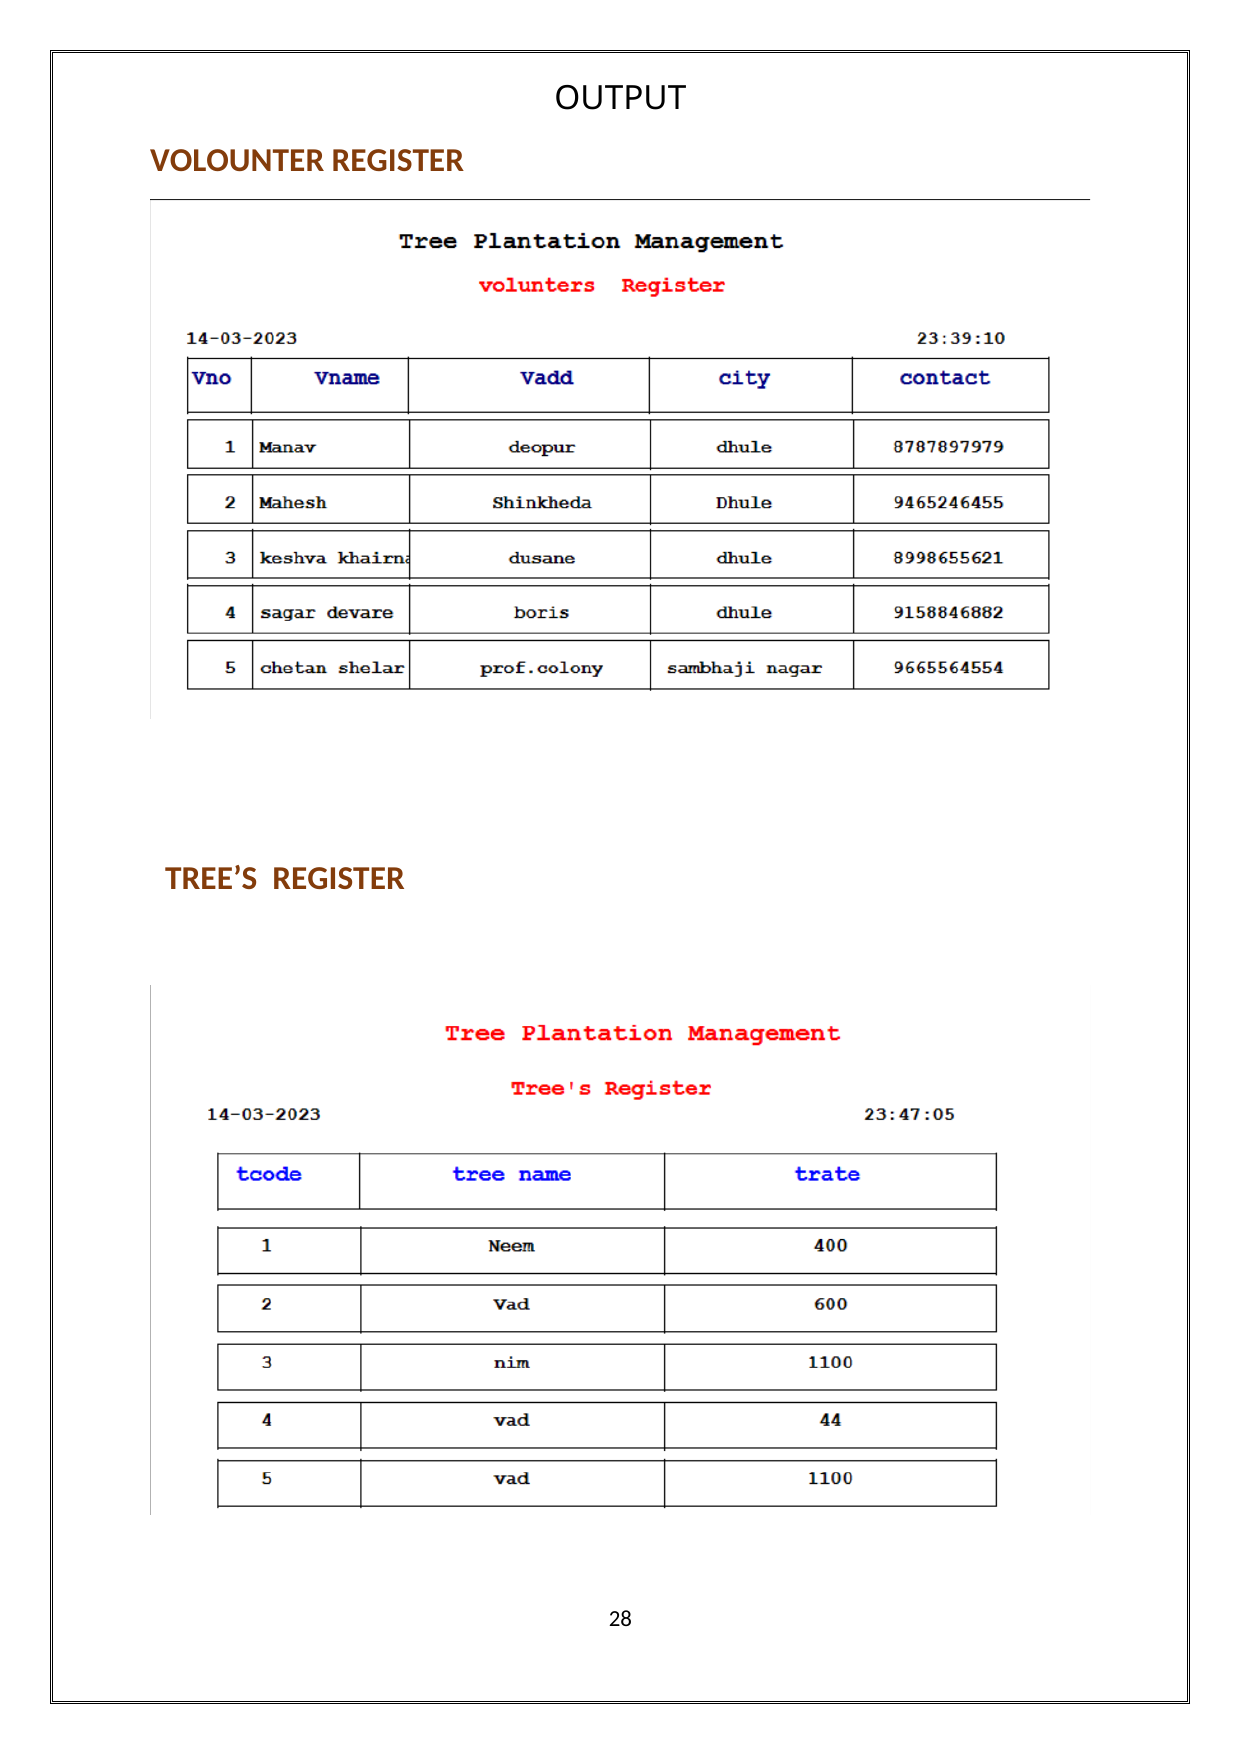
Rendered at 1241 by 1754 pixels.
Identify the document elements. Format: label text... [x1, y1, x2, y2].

text VOLOUNTER REGISTER [150, 139, 1090, 180]
text OUTPUT [150, 74, 1090, 119]
text TREE’S REGISTER [150, 857, 1090, 898]
